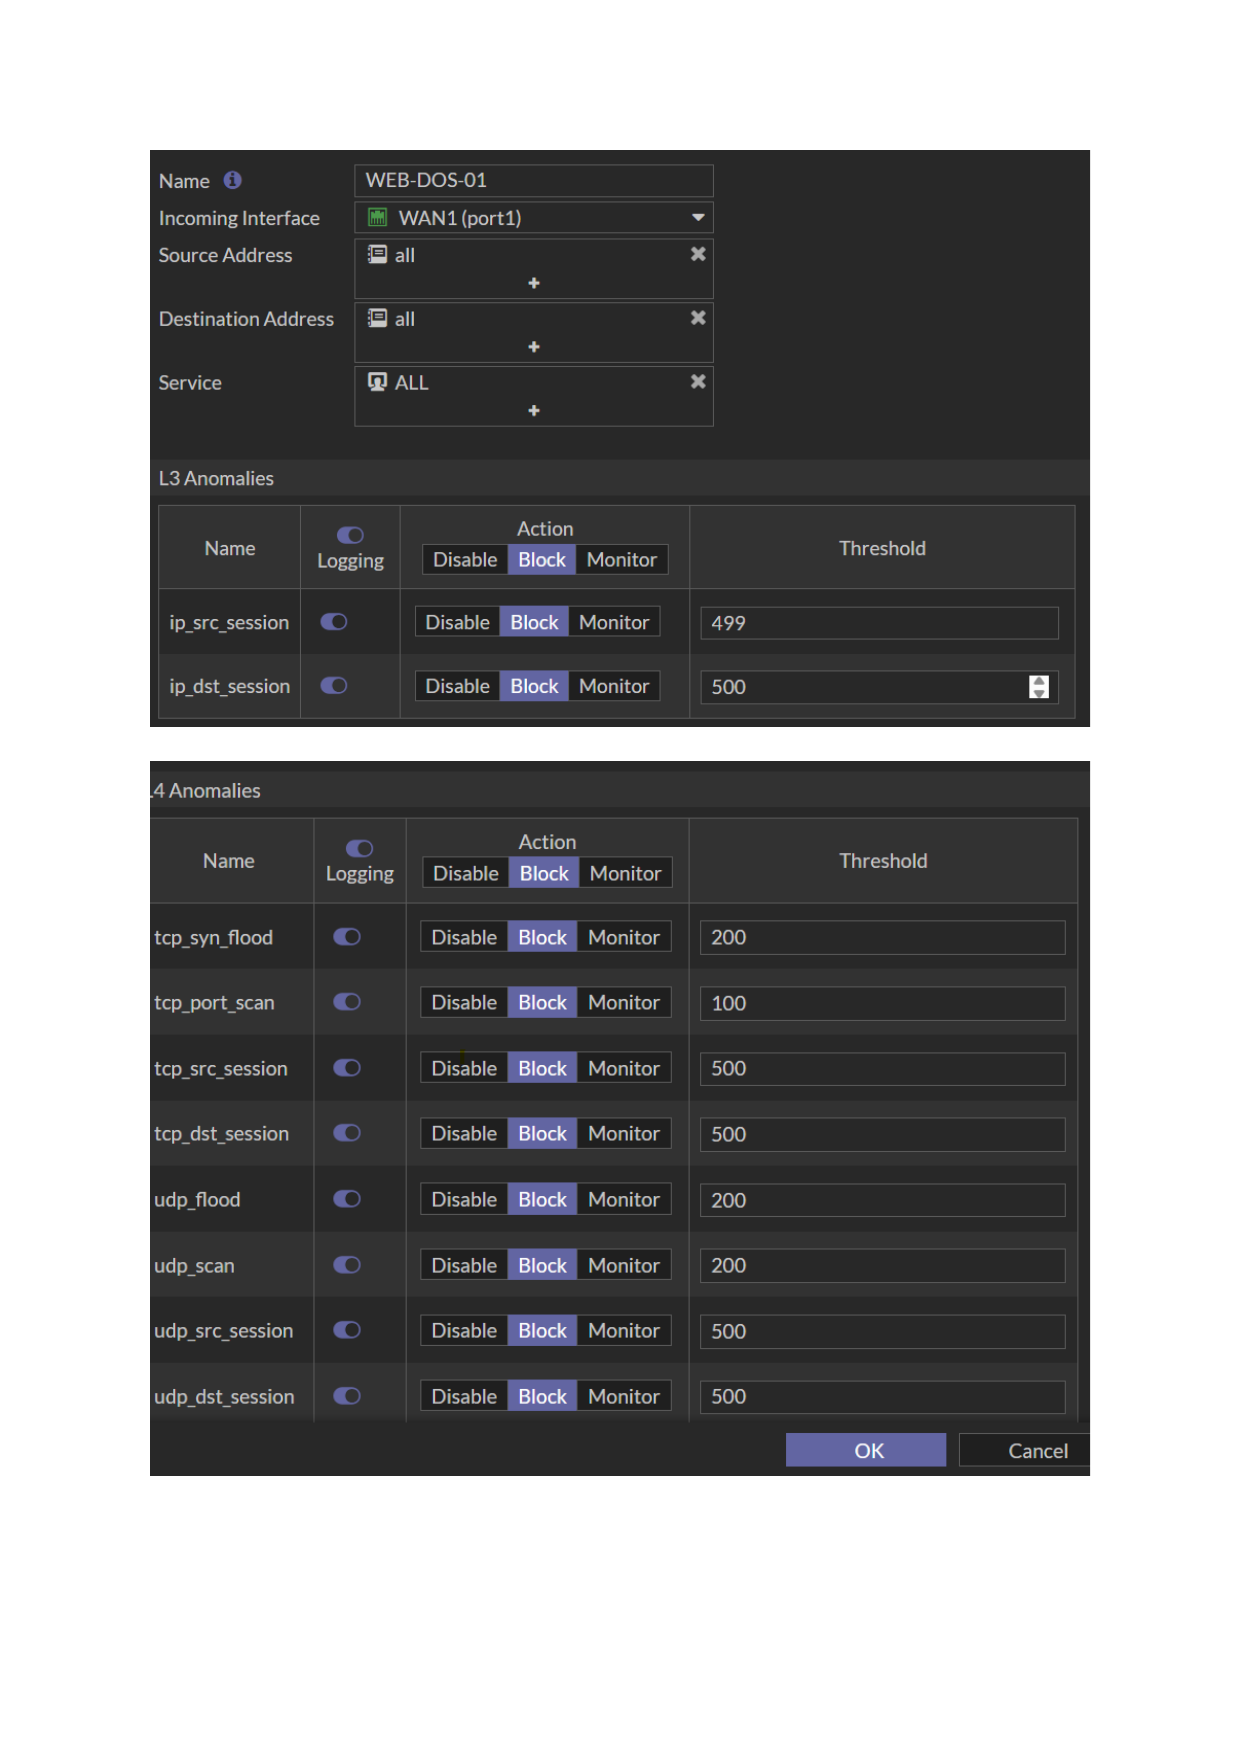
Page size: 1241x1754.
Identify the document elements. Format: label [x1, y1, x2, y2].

picture [150, 150, 1091, 727]
picture [150, 761, 1091, 1476]
